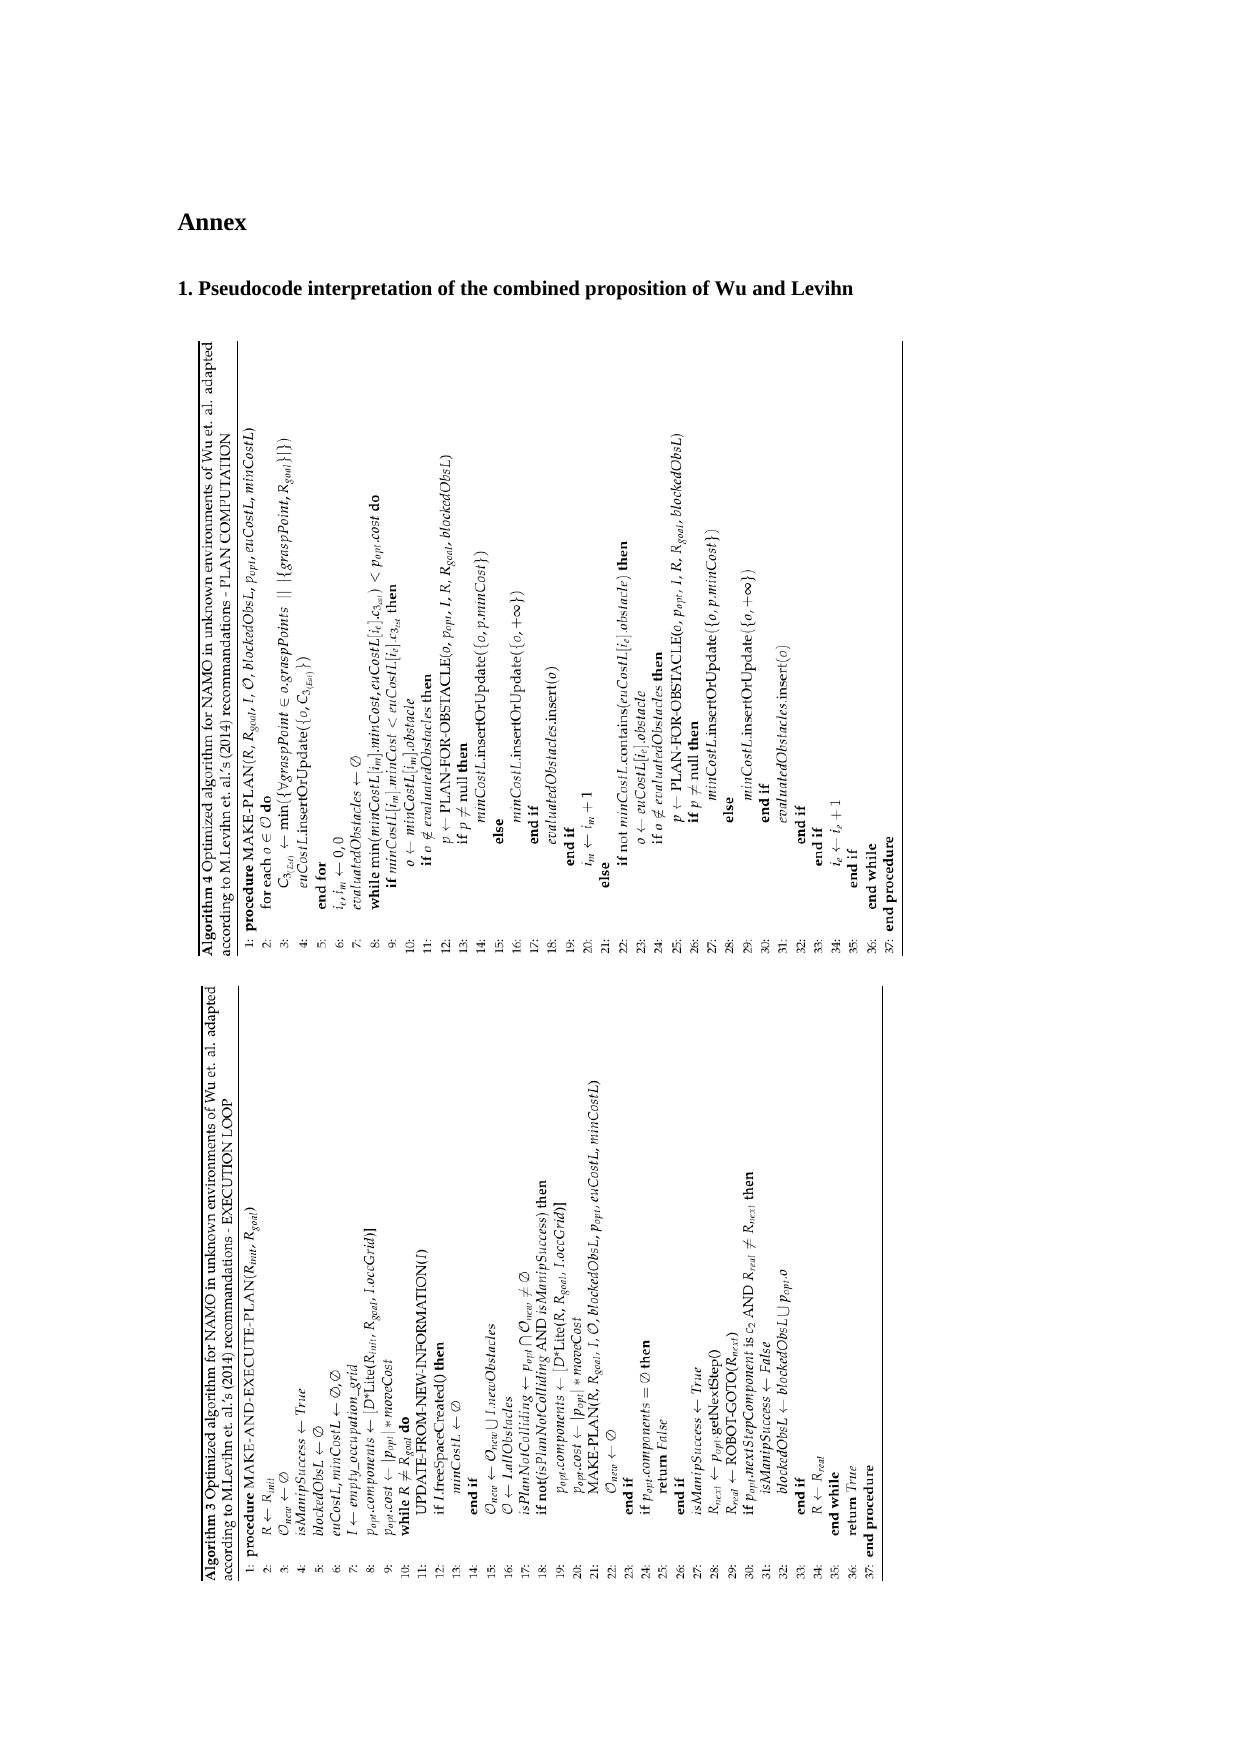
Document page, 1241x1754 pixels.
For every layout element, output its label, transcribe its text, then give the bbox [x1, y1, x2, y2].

picture [195, 335, 907, 958]
picture [195, 980, 888, 1584]
subtitle 1. Pseudocode interpretation of the combined proposition of Wu and Levihn [177, 275, 1063, 300]
subtitle Annex [177, 207, 1063, 236]
